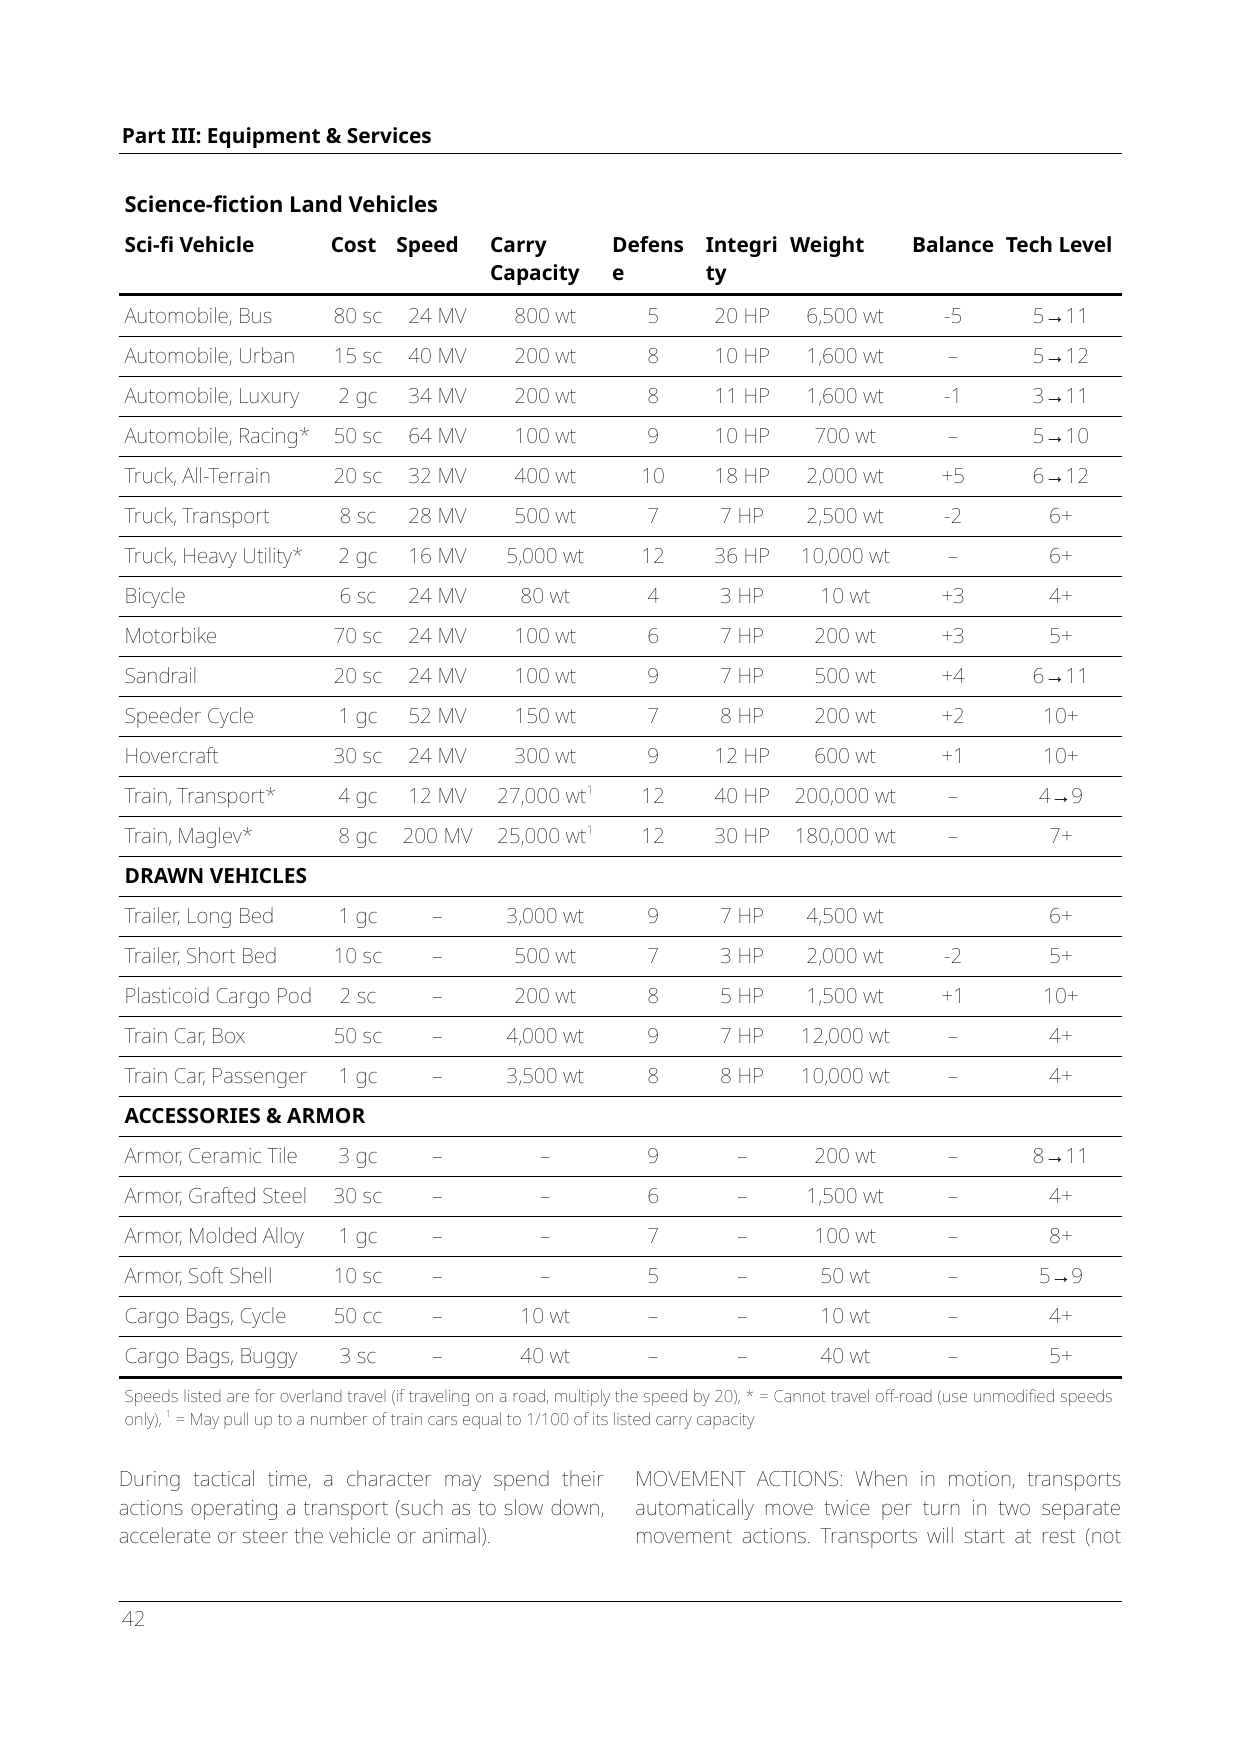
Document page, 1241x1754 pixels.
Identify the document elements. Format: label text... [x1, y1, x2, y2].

table_cell 600 wt [784, 737, 906, 776]
table_cell – [606, 1297, 700, 1336]
table_cell 100 wt [484, 617, 606, 656]
table_cell 3 gc [325, 1137, 390, 1176]
table_cell 10 HP [700, 337, 784, 376]
table_cell 7 [606, 497, 700, 536]
table_cell Automobile, Bus [119, 296, 325, 336]
table_cell 4+ [1000, 1017, 1122, 1056]
table_cell Speed [390, 224, 484, 293]
table_cell – [906, 1057, 1000, 1096]
table_cell 9 [606, 737, 700, 776]
table_cell 3 HP [700, 937, 784, 976]
table_cell 11 HP [700, 377, 784, 416]
table_cell 40 MV [390, 337, 484, 376]
table_cell 5→12 [1000, 337, 1122, 376]
table_cell – [906, 817, 1000, 856]
table_cell 7 HP [700, 497, 784, 536]
table_cell 10 wt [784, 577, 906, 616]
table_cell -2 [906, 497, 1000, 536]
table_cell 24 MV [390, 737, 484, 776]
table_cell 7 HP [700, 617, 784, 656]
table_cell 200 wt [784, 617, 906, 656]
table_cell 200 wt [784, 1137, 906, 1176]
table_cell 5→9 [1000, 1257, 1122, 1296]
table_cell 100 wt [784, 1217, 906, 1256]
table_cell Train Car, Passenger [119, 1057, 325, 1096]
table_cell 9 [606, 1137, 700, 1176]
table_cell 70 sc [325, 617, 390, 656]
table_cell 6+ [1000, 897, 1122, 936]
table_cell – [390, 1297, 484, 1336]
table_cell +3 [906, 577, 1000, 616]
table_cell 10,000 wt [784, 1057, 906, 1096]
table_cell 24 MV [390, 657, 484, 696]
table_cell – [390, 937, 484, 976]
table_cell Bicycle [119, 577, 325, 616]
table_cell 100 wt [484, 657, 606, 696]
table_cell 3 sc [325, 1337, 390, 1376]
table_cell – [906, 417, 1000, 456]
table_cell 2 sc [325, 977, 390, 1016]
table_cell [906, 897, 1000, 936]
table_cell – [484, 1137, 606, 1176]
table_cell 6→11 [1000, 657, 1122, 696]
table_cell 3 HP [700, 577, 784, 616]
table_cell 9 [606, 657, 700, 696]
table_cell 5→11 [1000, 296, 1122, 336]
table_cell 7 HP [700, 1017, 784, 1056]
table_cell Train Car, Box [119, 1017, 325, 1056]
table_cell 4+ [1000, 1057, 1122, 1096]
table_cell 80 sc [325, 296, 390, 336]
table_cell 10+ [1000, 697, 1122, 736]
table_cell 4+ [1000, 577, 1122, 616]
table_cell – [700, 1217, 784, 1256]
table_cell 12 HP [700, 737, 784, 776]
table_cell 200 wt [484, 377, 606, 416]
table_cell 200 wt [484, 337, 606, 376]
table_cell Balance [906, 224, 1000, 293]
table_cell – [700, 1257, 784, 1296]
table_cell 5 [606, 296, 700, 336]
table_cell Plasticoid Cargo Pod [119, 977, 325, 1016]
table_cell 30 sc [325, 737, 390, 776]
table_cell 16 MV [390, 537, 484, 576]
table_cell 32 MV [390, 457, 484, 496]
table_cell Sci-fi Vehicle [119, 224, 325, 293]
table_cell – [906, 1337, 1000, 1376]
table_cell +1 [906, 977, 1000, 1016]
table_cell 100 wt [484, 417, 606, 456]
table_cell 300 wt [484, 737, 606, 776]
table_cell – [484, 1177, 606, 1216]
table_cell 12 [606, 537, 700, 576]
table_cell 20 sc [325, 457, 390, 496]
table_cell 1,500 wt [784, 977, 906, 1016]
table_cell 50 cc [325, 1297, 390, 1336]
table_cell – [390, 977, 484, 1016]
table_cell -1 [906, 377, 1000, 416]
table_cell Weight [784, 224, 906, 293]
table_cell 9 [606, 1017, 700, 1056]
table_cell Automobile, Urban [119, 337, 325, 376]
table_cell – [390, 1217, 484, 1256]
table_cell Tech Level [1000, 224, 1122, 293]
table_cell Cargo Bags, Buggy [119, 1337, 325, 1376]
table_cell 6+ [1000, 537, 1122, 576]
table_cell Automobile, Luxury [119, 377, 325, 416]
table_cell 8 [606, 377, 700, 416]
table_cell 40 wt [484, 1337, 606, 1376]
table_cell 50 wt [784, 1257, 906, 1296]
table_cell Trailer, Long Bed [119, 897, 325, 936]
table_cell 4,000 wt [484, 1017, 606, 1056]
table_cell 5→10 [1000, 417, 1122, 456]
table_cell 2,500 wt [784, 497, 906, 536]
table_cell Speeder Cycle [119, 697, 325, 736]
table_cell – [906, 1177, 1000, 1216]
table_cell – [906, 337, 1000, 376]
table_cell 200,000 wt [784, 777, 906, 816]
table_cell Speeds listed are for overland travel (if traveling on a road, multiply the speed by 20), * = Cannot travel off-road (use unmodified speeds only), 1 = May pull up to a number of train cars equal to 1/100 of its listed carry capacity [119, 1379, 1122, 1436]
table_cell 8 gc [325, 817, 390, 856]
table_cell 1,600 wt [784, 337, 906, 376]
table_cell 8 [606, 977, 700, 1016]
table_cell ACCESSORIES & ARMOR [119, 1097, 1122, 1136]
table_cell – [906, 1017, 1000, 1056]
table_cell 25,000 wt1 [484, 817, 606, 856]
table_cell 10 wt [484, 1297, 606, 1336]
table_cell Sandrail [119, 657, 325, 696]
table_cell – [484, 1217, 606, 1256]
table_cell 6 [606, 617, 700, 656]
table_cell Truck, Heavy Utility* [119, 537, 325, 576]
table_cell +5 [906, 457, 1000, 496]
table_cell 7 HP [700, 897, 784, 936]
table_cell Trailer, Short Bed [119, 937, 325, 976]
table_cell – [906, 1217, 1000, 1256]
table_cell – [906, 537, 1000, 576]
table_cell 5+ [1000, 937, 1122, 976]
table_cell 5+ [1000, 1337, 1122, 1376]
table_cell 10,000 wt [784, 537, 906, 576]
table_cell 2,000 wt [784, 457, 906, 496]
text During tactical time, a character may spend their actions operating a transport (such as to slow down, accelerate or steer the vehicle or animal). [118, 1464, 605, 1549]
table_cell 24 MV [390, 577, 484, 616]
table_cell 10+ [1000, 977, 1122, 1016]
table_cell 2 gc [325, 537, 390, 576]
table_cell 20 HP [700, 296, 784, 336]
table_cell 12 [606, 817, 700, 856]
table_cell – [700, 1137, 784, 1176]
table_cell 200 MV [390, 817, 484, 856]
table_cell 20 sc [325, 657, 390, 696]
table_cell 3→11 [1000, 377, 1122, 416]
table_cell 4→9 [1000, 777, 1122, 816]
table_cell 9 [606, 417, 700, 456]
table_cell 3,500 wt [484, 1057, 606, 1096]
table_cell 1 gc [325, 1217, 390, 1256]
table_cell 24 MV [390, 617, 484, 656]
table_cell 18 HP [700, 457, 784, 496]
table_cell 8→11 [1000, 1137, 1122, 1176]
table_cell – [700, 1337, 784, 1376]
table_cell – [700, 1177, 784, 1216]
table_cell 64 MV [390, 417, 484, 456]
table_cell 4,500 wt [784, 897, 906, 936]
table_cell Integrity [700, 224, 784, 293]
table_cell 9 [606, 897, 700, 936]
table_cell 700 wt [784, 417, 906, 456]
table_cell 12 MV [390, 777, 484, 816]
table_cell – [906, 777, 1000, 816]
table_cell 40 HP [700, 777, 784, 816]
table_cell 52 MV [390, 697, 484, 736]
table_cell – [390, 1137, 484, 1176]
table_cell – [390, 1017, 484, 1056]
table_cell 7 HP [700, 657, 784, 696]
table_cell Armor, Molded Alloy [119, 1217, 325, 1256]
table_cell – [390, 1177, 484, 1216]
table_cell 8 HP [700, 697, 784, 736]
table_cell 500 wt [784, 657, 906, 696]
table_cell +4 [906, 657, 1000, 696]
table_cell 10 [606, 457, 700, 496]
table_cell 5 HP [700, 977, 784, 1016]
table_cell – [390, 897, 484, 936]
table_cell 10 sc [325, 937, 390, 976]
table_cell 30 HP [700, 817, 784, 856]
table_cell 8 sc [325, 497, 390, 536]
table_cell 24 MV [390, 296, 484, 336]
table_cell 36 HP [700, 537, 784, 576]
table_cell 500 wt [484, 937, 606, 976]
table_cell 1,500 wt [784, 1177, 906, 1216]
table_cell 1,600 wt [784, 377, 906, 416]
table_cell Armor, Grafted Steel [119, 1177, 325, 1216]
table_cell 8 [606, 1057, 700, 1096]
table_cell Motorbike [119, 617, 325, 656]
table_cell 28 MV [390, 497, 484, 536]
table_cell 8 [606, 337, 700, 376]
table_cell +3 [906, 617, 1000, 656]
table_cell Cost [325, 224, 390, 293]
table_cell Automobile, Racing* [119, 417, 325, 456]
table_cell 6+ [1000, 497, 1122, 536]
table_cell 5+ [1000, 617, 1122, 656]
table_cell 7 [606, 697, 700, 736]
table_cell Armor, Ceramic Tile [119, 1137, 325, 1176]
table_cell Carry Capacity [484, 224, 606, 293]
table_cell 1 gc [325, 697, 390, 736]
table_cell Truck, All-Terrain [119, 457, 325, 496]
table_cell 500 wt [484, 497, 606, 536]
table_cell 12,000 wt [784, 1017, 906, 1056]
table_cell 10 wt [784, 1297, 906, 1336]
table_cell 400 wt [484, 457, 606, 496]
table_cell 8 HP [700, 1057, 784, 1096]
table_cell 4+ [1000, 1297, 1122, 1336]
table_cell 12 [606, 777, 700, 816]
table_cell 7 [606, 1217, 700, 1256]
table_cell 40 wt [784, 1337, 906, 1376]
table_cell – [700, 1297, 784, 1336]
table_cell -5 [906, 296, 1000, 336]
table_cell 10 sc [325, 1257, 390, 1296]
table_cell 27,000 wt1 [484, 777, 606, 816]
table_cell 3,000 wt [484, 897, 606, 936]
table_cell 34 MV [390, 377, 484, 416]
text MOVEMENT ACTIONS: When in motion, transports automatically move twice per turn in two separate movement actions. Transports will start at rest (not [635, 1464, 1122, 1549]
table_cell – [390, 1337, 484, 1376]
table_cell 5 [606, 1257, 700, 1296]
table_cell 150 wt [484, 697, 606, 736]
table_cell 1 gc [325, 1057, 390, 1096]
table_cell 1 gc [325, 897, 390, 936]
table_cell 7+ [1000, 817, 1122, 856]
table_cell +2 [906, 697, 1000, 736]
table_cell – [390, 1057, 484, 1096]
table_cell 30 sc [325, 1177, 390, 1216]
table_cell 7 [606, 937, 700, 976]
table_cell 200 wt [484, 977, 606, 1016]
table_cell – [906, 1137, 1000, 1176]
table_cell 8+ [1000, 1217, 1122, 1256]
table_cell 4 gc [325, 777, 390, 816]
table_cell 6→12 [1000, 457, 1122, 496]
table_cell – [906, 1257, 1000, 1296]
table_cell – [390, 1257, 484, 1296]
table_cell -2 [906, 937, 1000, 976]
table_header Science-fiction Land Vehicles [119, 183, 1122, 224]
table_cell 15 sc [325, 337, 390, 376]
table_cell 2,000 wt [784, 937, 906, 976]
table_cell 10 HP [700, 417, 784, 456]
table_cell Train, Maglev* [119, 817, 325, 856]
table_cell 800 wt [484, 296, 606, 336]
table_cell Armor, Soft Shell [119, 1257, 325, 1296]
table_cell +1 [906, 737, 1000, 776]
table_cell 4+ [1000, 1177, 1122, 1216]
table_cell 50 sc [325, 417, 390, 456]
table_cell Defense [606, 224, 700, 293]
table_cell 6 [606, 1177, 700, 1216]
table_cell 4 [606, 577, 700, 616]
table_cell 10+ [1000, 737, 1122, 776]
table_cell – [906, 1297, 1000, 1336]
table_cell Hovercraft [119, 737, 325, 776]
table_cell Train, Transport* [119, 777, 325, 816]
table_cell 80 wt [484, 577, 606, 616]
table_cell Truck, Transport [119, 497, 325, 536]
table_cell – [606, 1337, 700, 1376]
table_cell 180,000 wt [784, 817, 906, 856]
table_cell DRAWN VEHICLES [119, 857, 1122, 896]
table_cell Cargo Bags, Cycle [119, 1297, 325, 1336]
table_cell 5,000 wt [484, 537, 606, 576]
table_cell – [484, 1257, 606, 1296]
table_cell 50 sc [325, 1017, 390, 1056]
table_cell 6 sc [325, 577, 390, 616]
table_cell 2 gc [325, 377, 390, 416]
table_cell 6,500 wt [784, 296, 906, 336]
table_cell 200 wt [784, 697, 906, 736]
